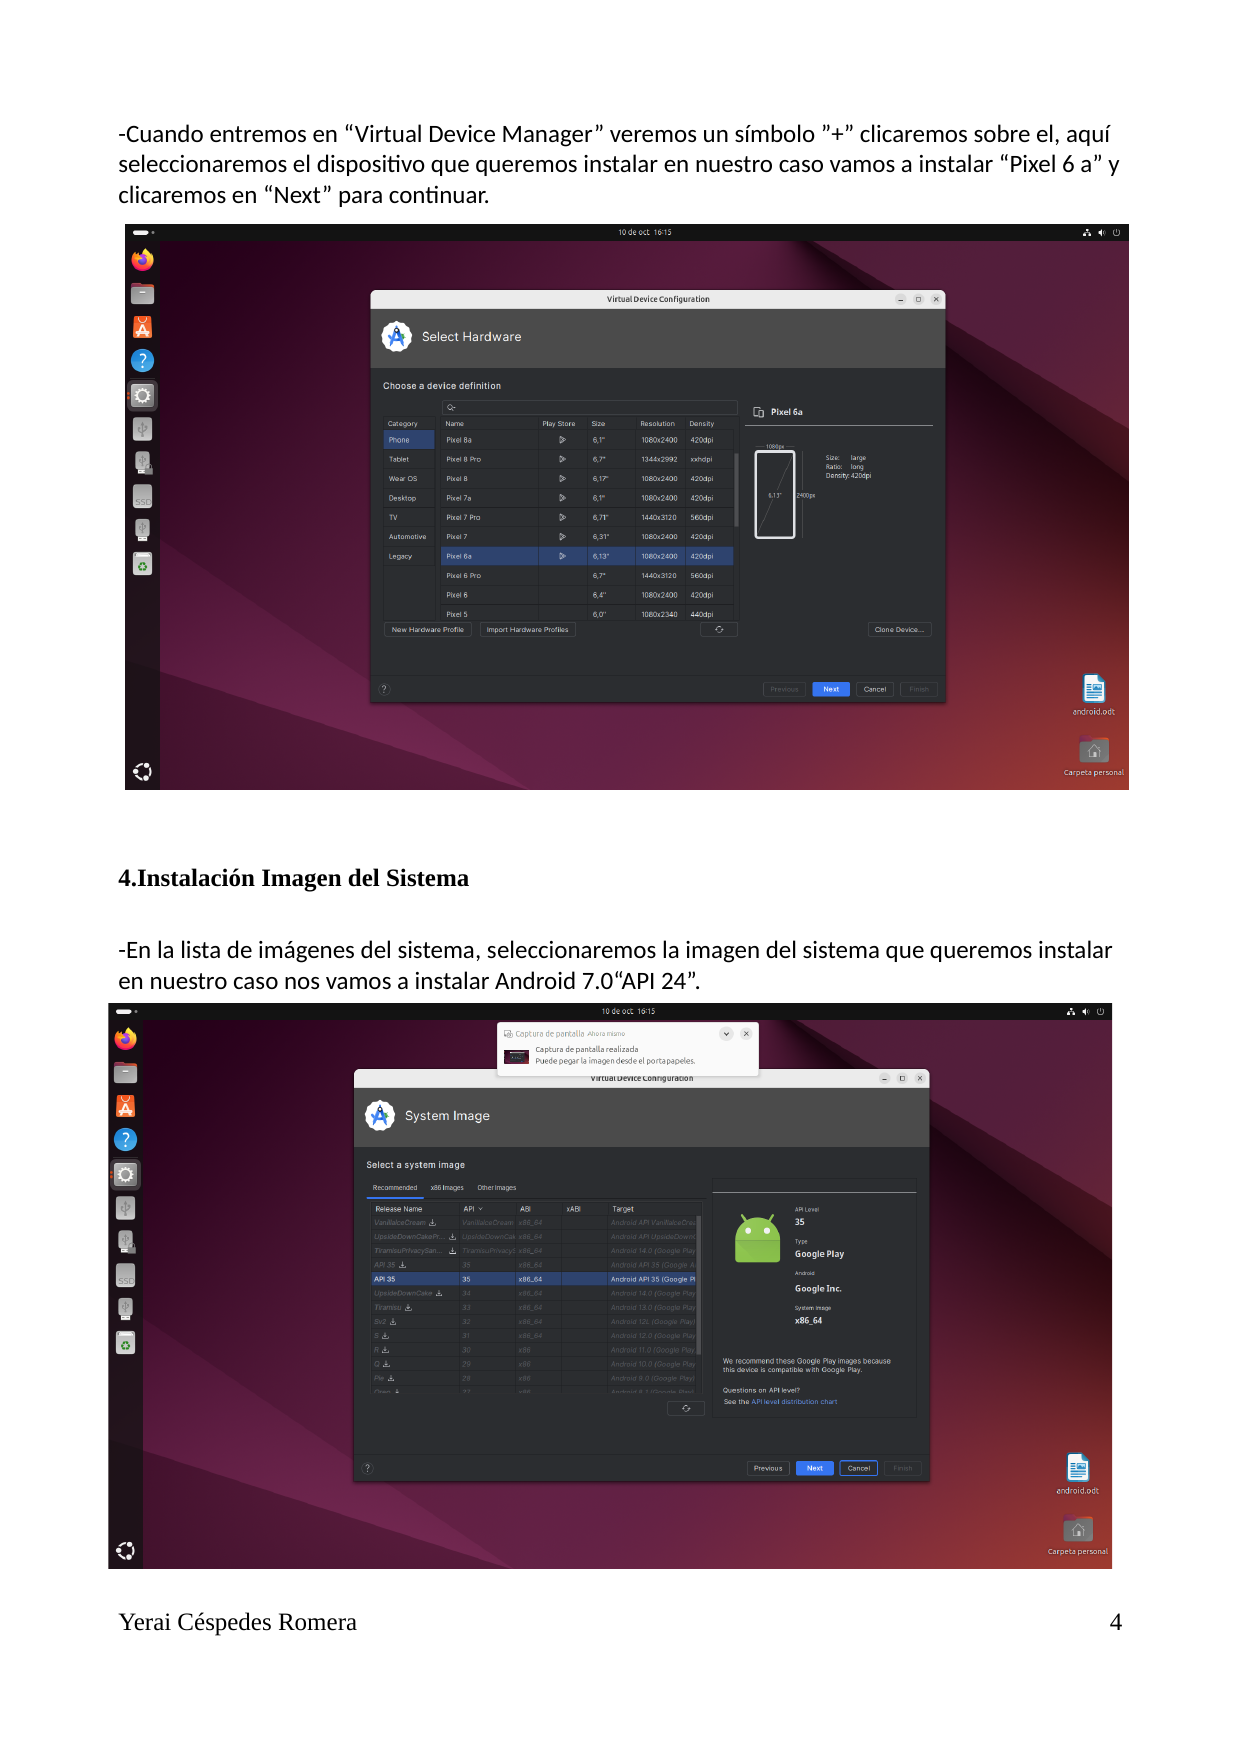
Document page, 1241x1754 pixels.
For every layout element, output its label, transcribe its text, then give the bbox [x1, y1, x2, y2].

picture [108, 1003, 1113, 1569]
subtitle 4.Instalación Imagen del Sistema [118, 863, 1122, 892]
text -En la lista de imágenes del sistema, seleccionaremos la imagen del sistema que queremos instalar en nuestro caso nos vamos a instalar Android 7.0“API 24”. [118, 934, 1122, 996]
picture [125, 224, 1129, 790]
text -Cuando entremos en “Virtual Device Manager” veremos un símbolo ”+” clicaremos sobre el, aquí seleccionaremos el dispositivo que queremos instalar en nuestro caso vamos a instalar “Pixel 6 a” y clicaremos en “Next” para continuar. [118, 118, 1122, 210]
